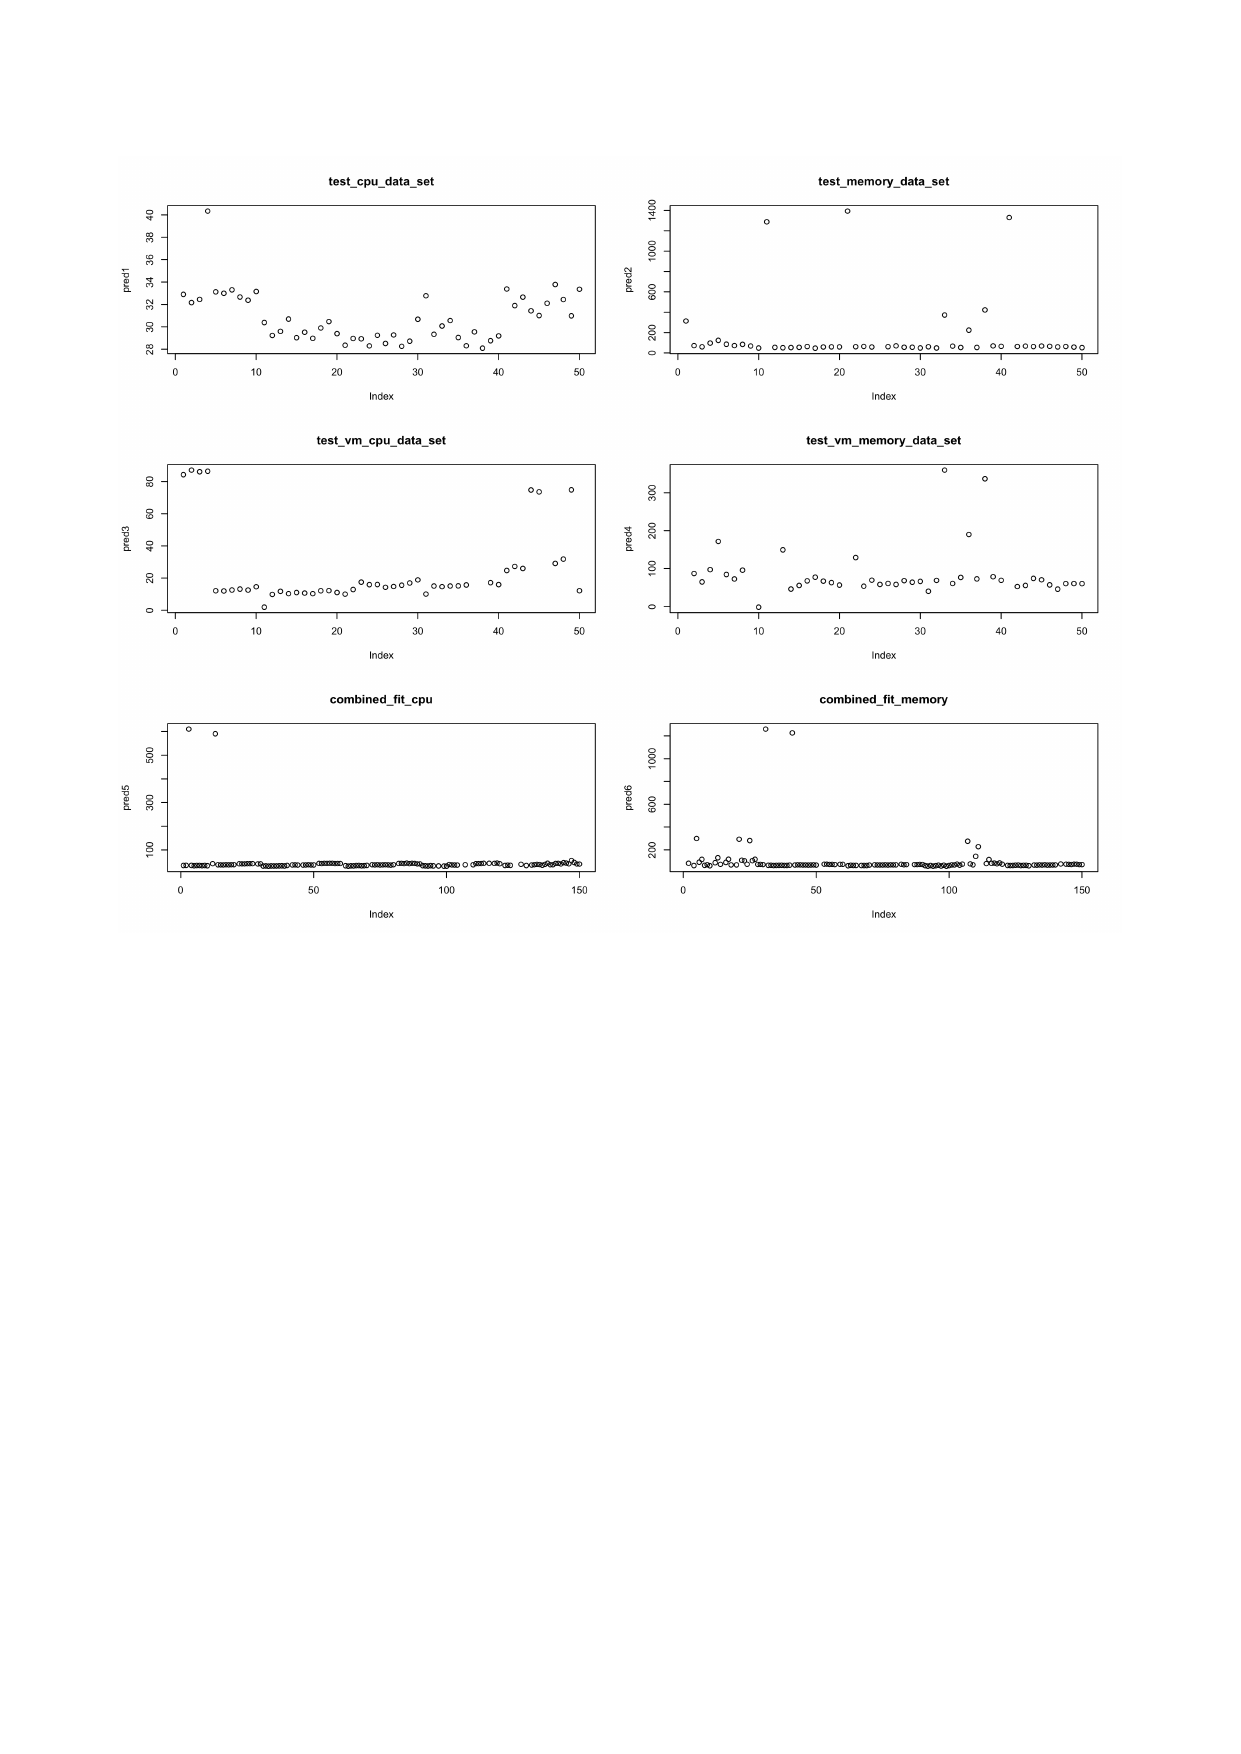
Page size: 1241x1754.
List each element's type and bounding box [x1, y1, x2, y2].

picture [118, 156, 1123, 933]
